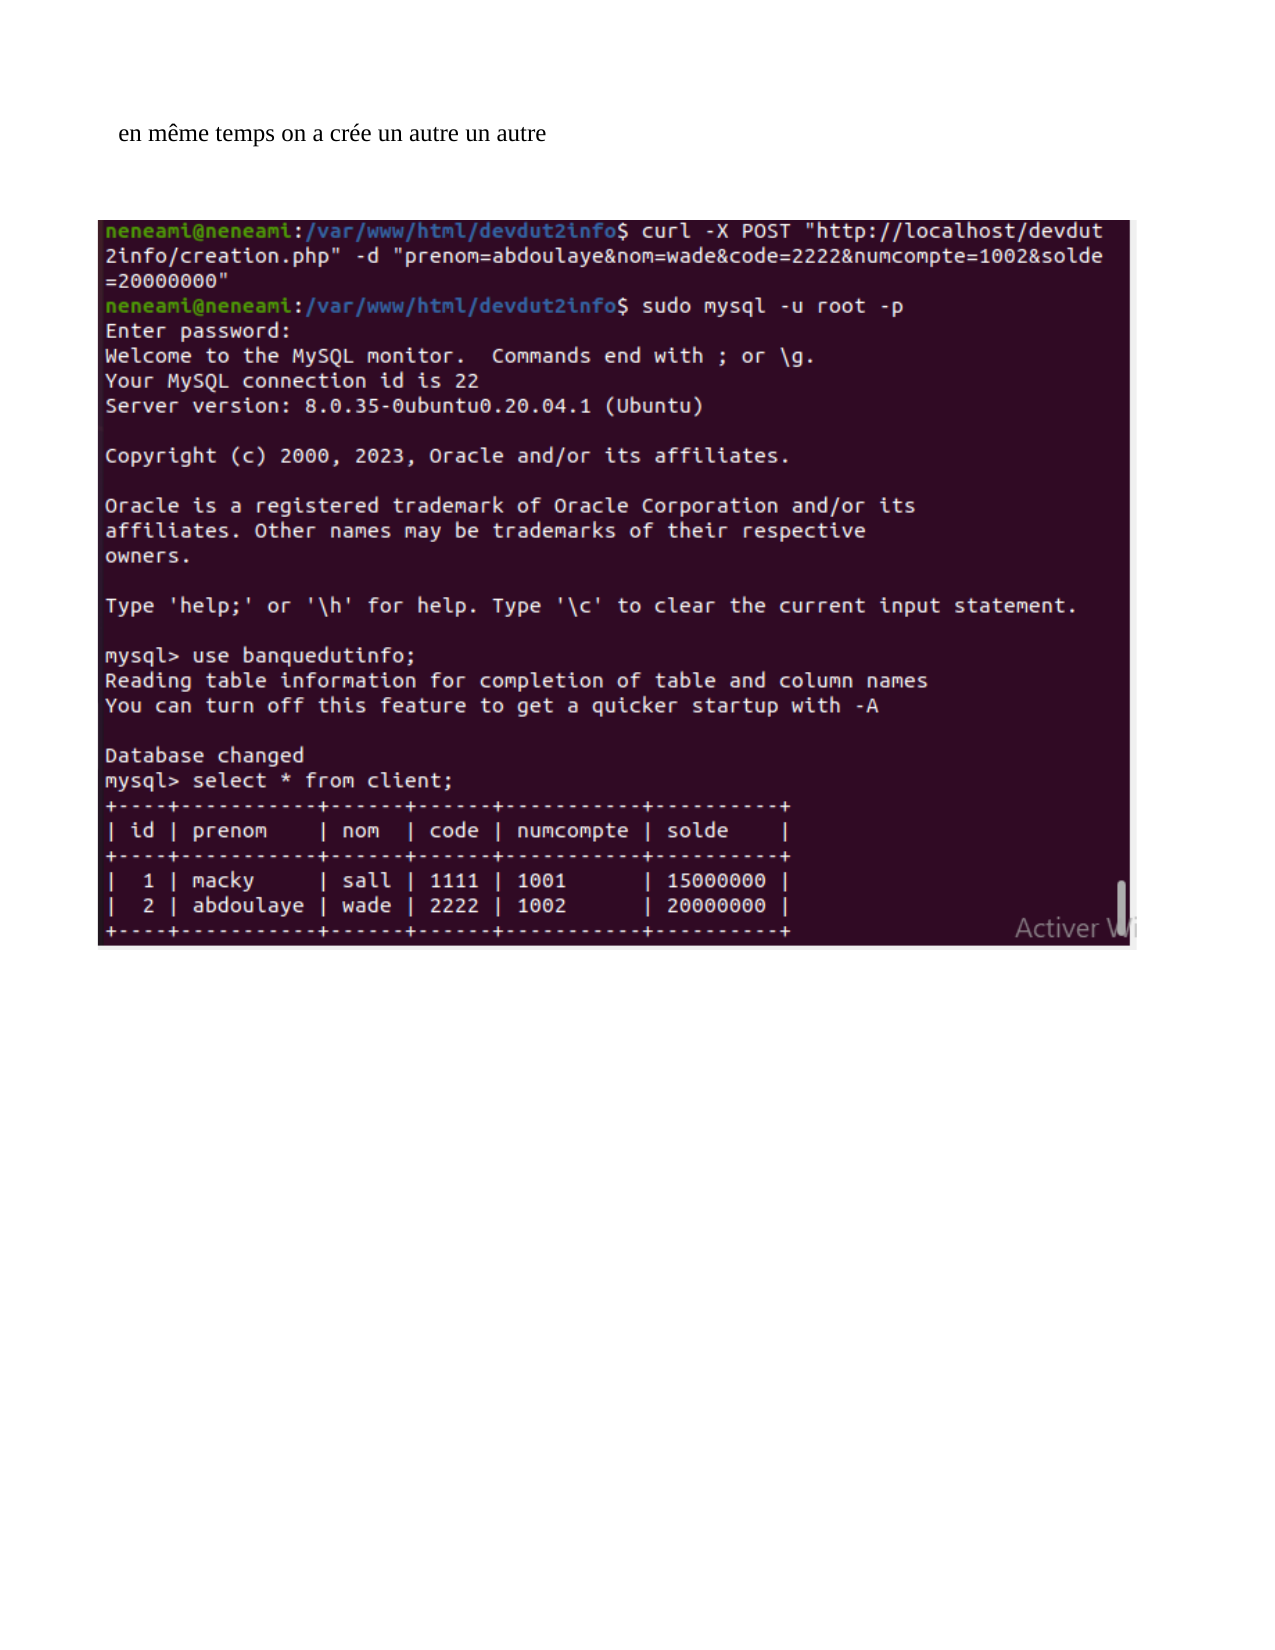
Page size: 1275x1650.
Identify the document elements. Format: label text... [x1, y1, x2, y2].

picture [97, 220, 1137, 950]
text en même temps on a crée un autre un autre [118, 118, 1157, 204]
